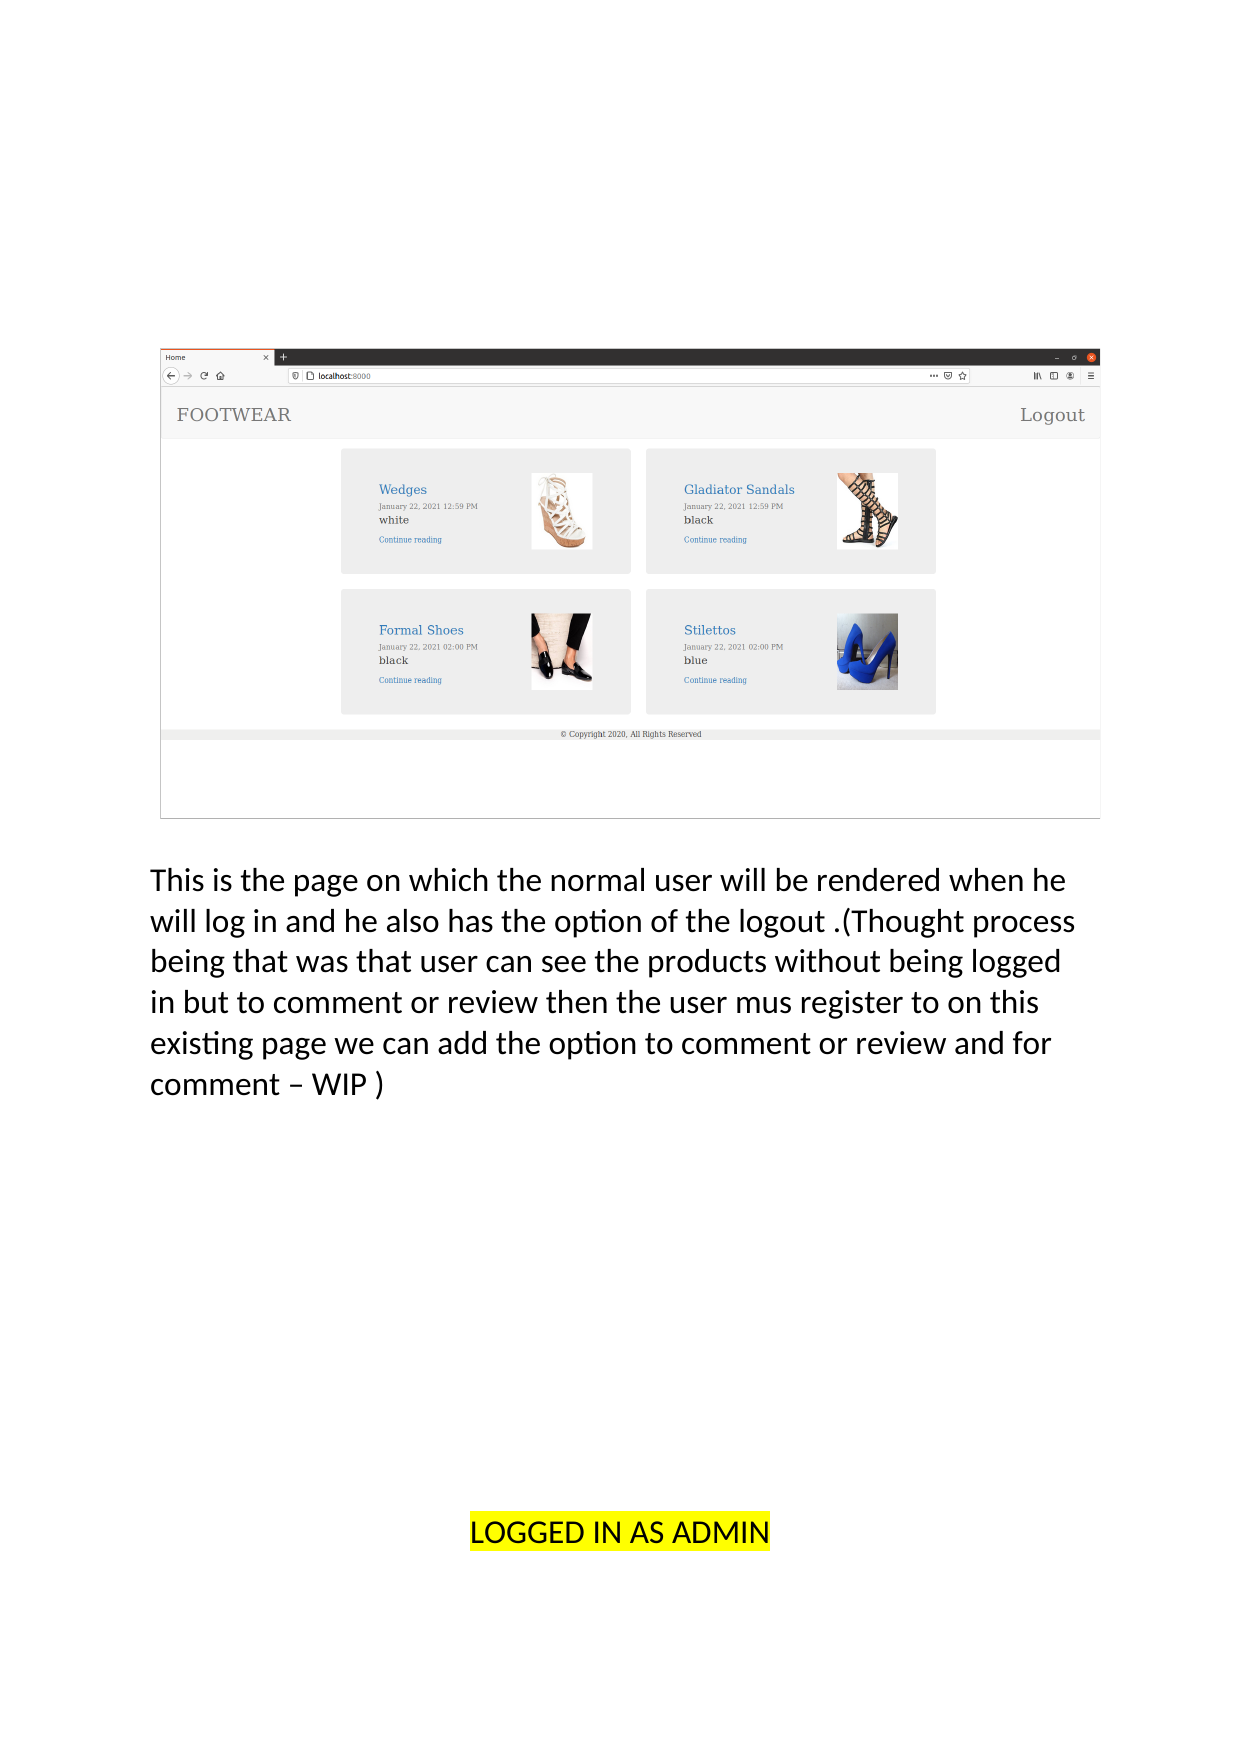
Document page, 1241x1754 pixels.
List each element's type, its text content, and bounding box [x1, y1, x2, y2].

list This is the page on which the normal user will be rendered when he will log in and he also has the option of the logout .(Thought process being that was that user can see the products without being logged in but to comment or review then the user mus register to on this existing page we can add the option to comment or review and for comment – WIP ) [150, 859, 1090, 1103]
list LOGGED IN AS ADMIN [150, 1511, 1090, 1551]
picture [160, 348, 1101, 819]
